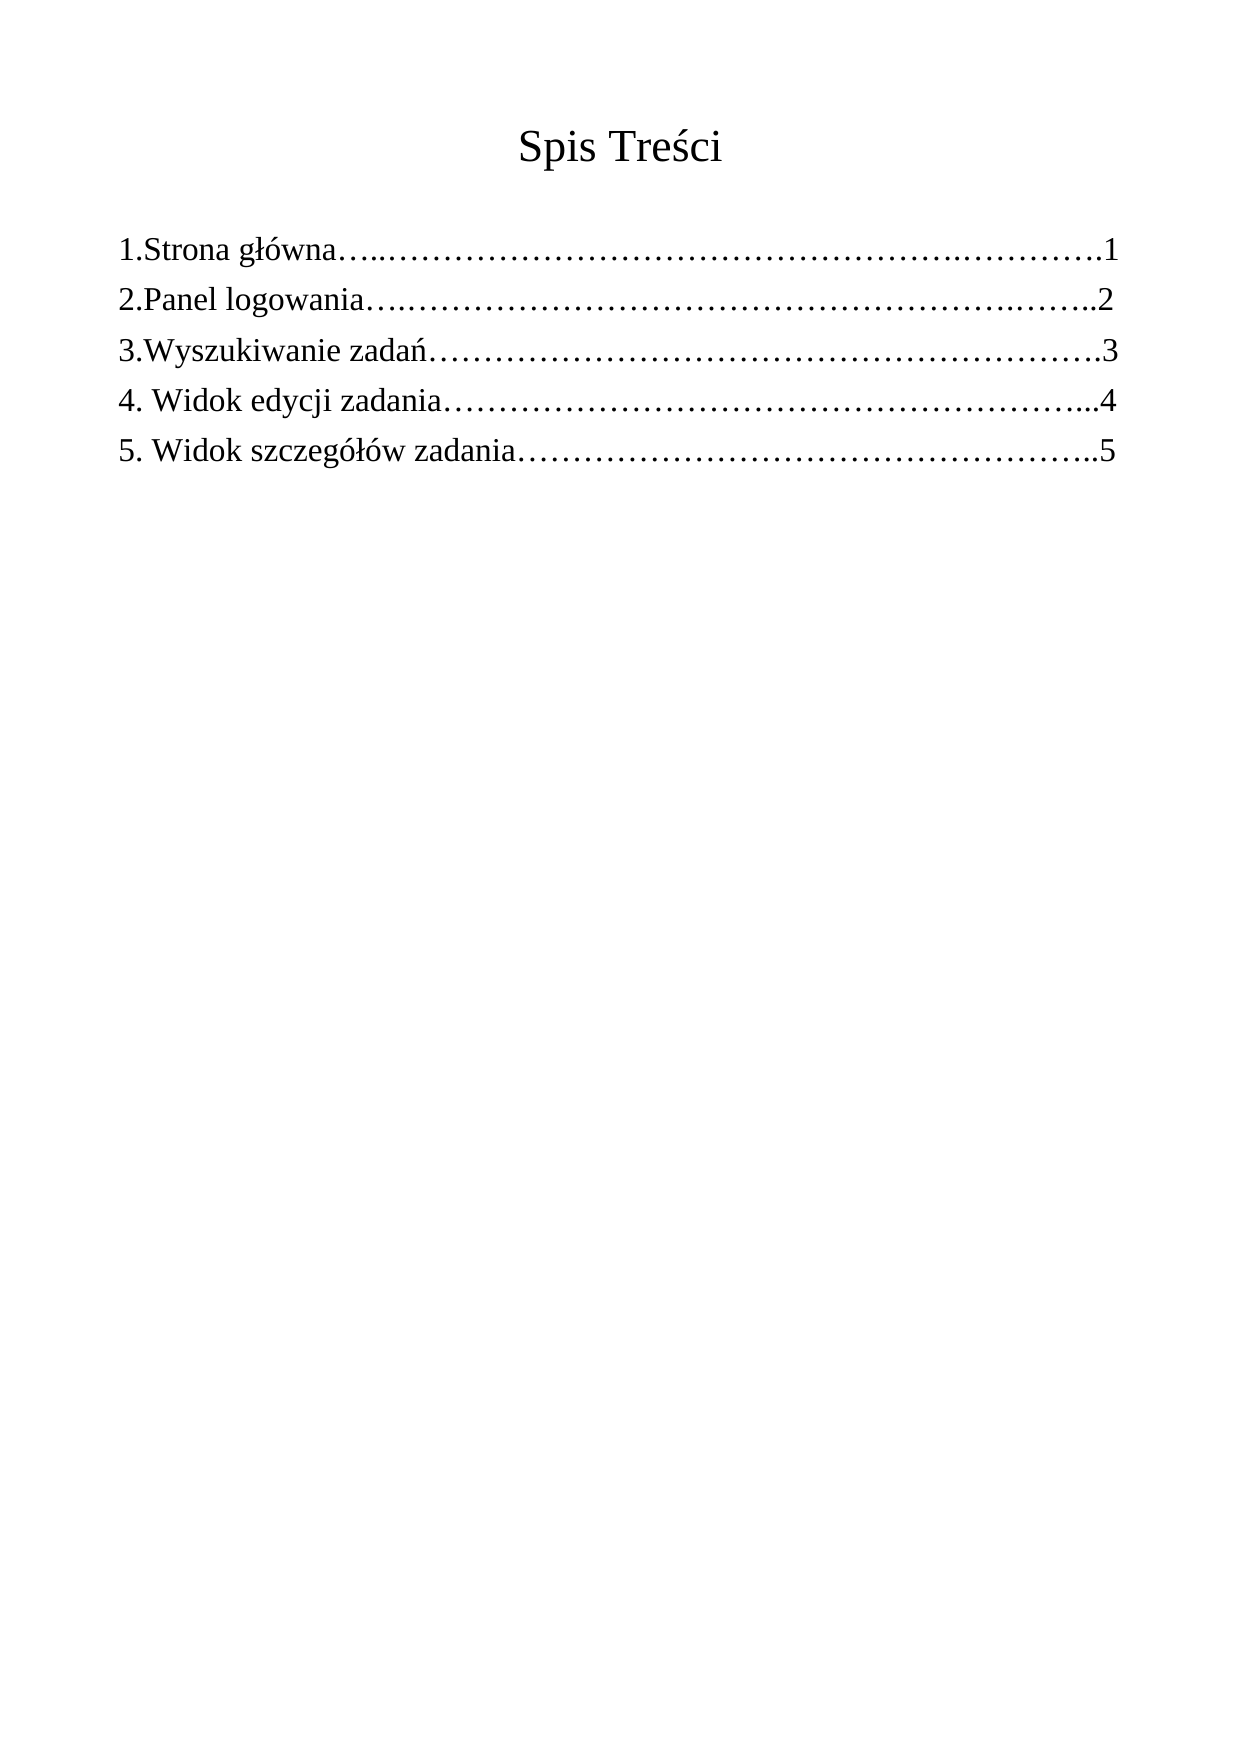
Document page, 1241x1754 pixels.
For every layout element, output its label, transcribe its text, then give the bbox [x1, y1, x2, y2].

text Spis Treści [118, 118, 1122, 171]
text 5. Widok szczegółów zadania……………………………………………..5 [118, 430, 1122, 469]
text 1.Strona główna…..…………………………………………….………….1 [118, 229, 1122, 268]
text 2.Panel logowania….……………………………………………….……..2 [118, 280, 1122, 318]
text 4. Widok edycji zadania…………………………………………………...4 [118, 380, 1122, 418]
text 3.Wyszukiwanie zadań…………………………………………………….3 [118, 330, 1122, 368]
